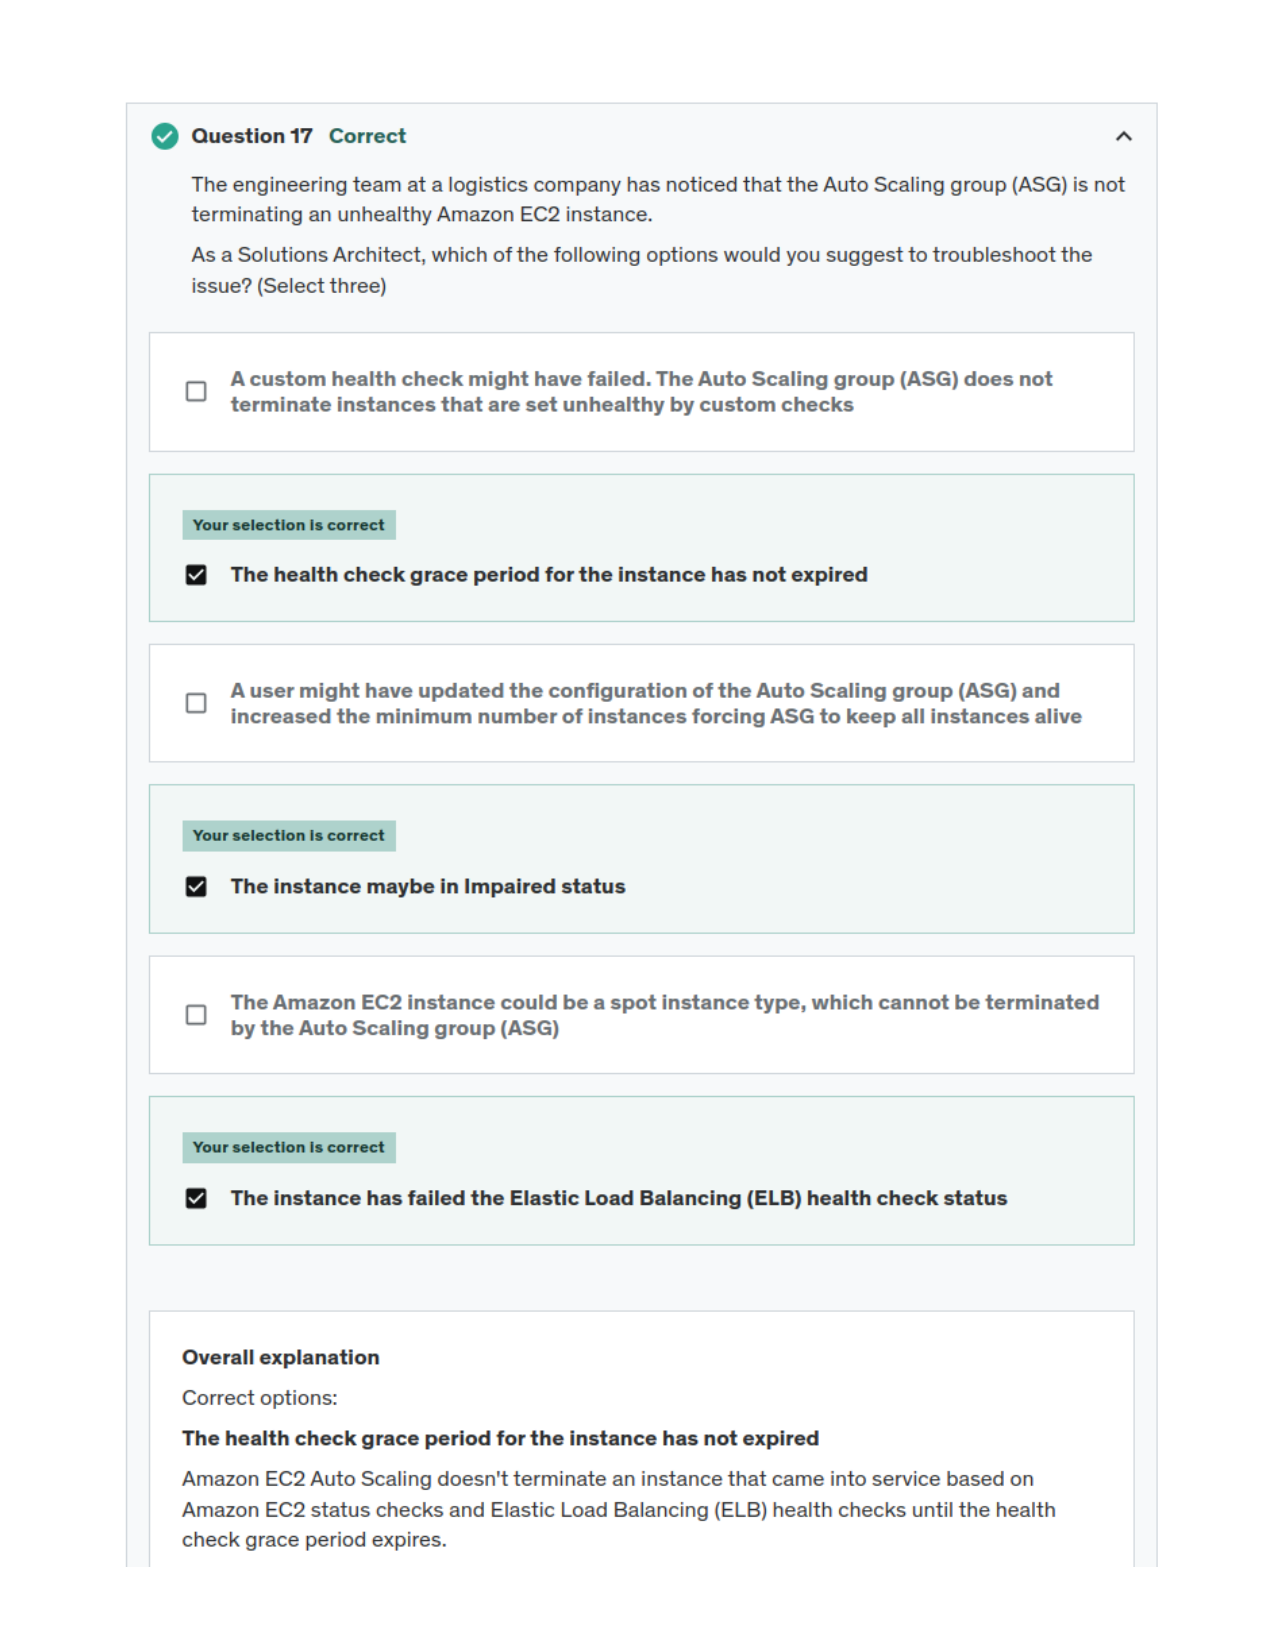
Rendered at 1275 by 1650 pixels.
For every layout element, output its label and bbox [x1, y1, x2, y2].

picture [122, 100, 1162, 1567]
